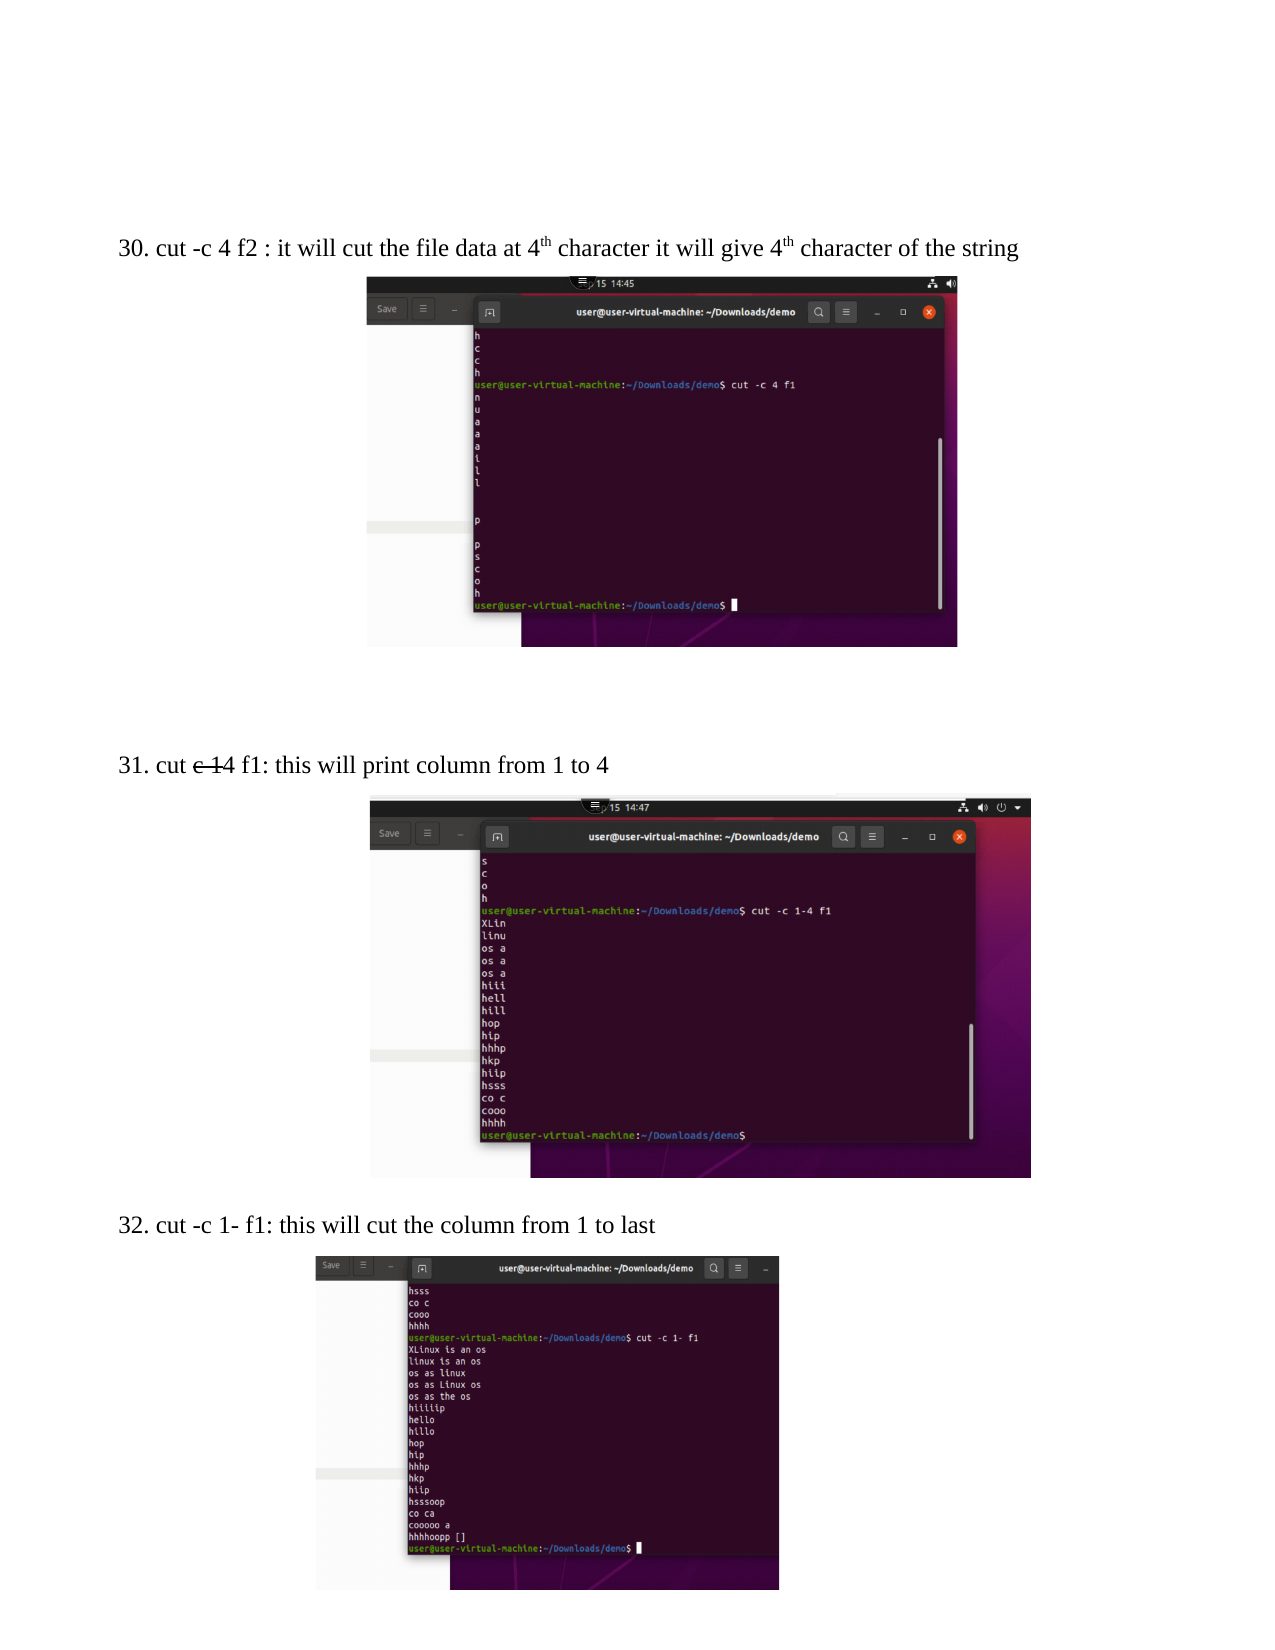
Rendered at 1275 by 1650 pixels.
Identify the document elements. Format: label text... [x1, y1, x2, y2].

text 32. cut -c 1- f1: this will cut the column from 1 to last [118, 1211, 1157, 1239]
picture [366, 276, 958, 647]
text 31. cut c 14 f1: this will print column from 1 to 4 [118, 751, 1157, 779]
picture [315, 1256, 780, 1590]
picture [369, 793, 1031, 1178]
text 30. cut -c 4 f2 : it will cut the file data at 4th character it will give 4th character of the string [118, 233, 1157, 262]
